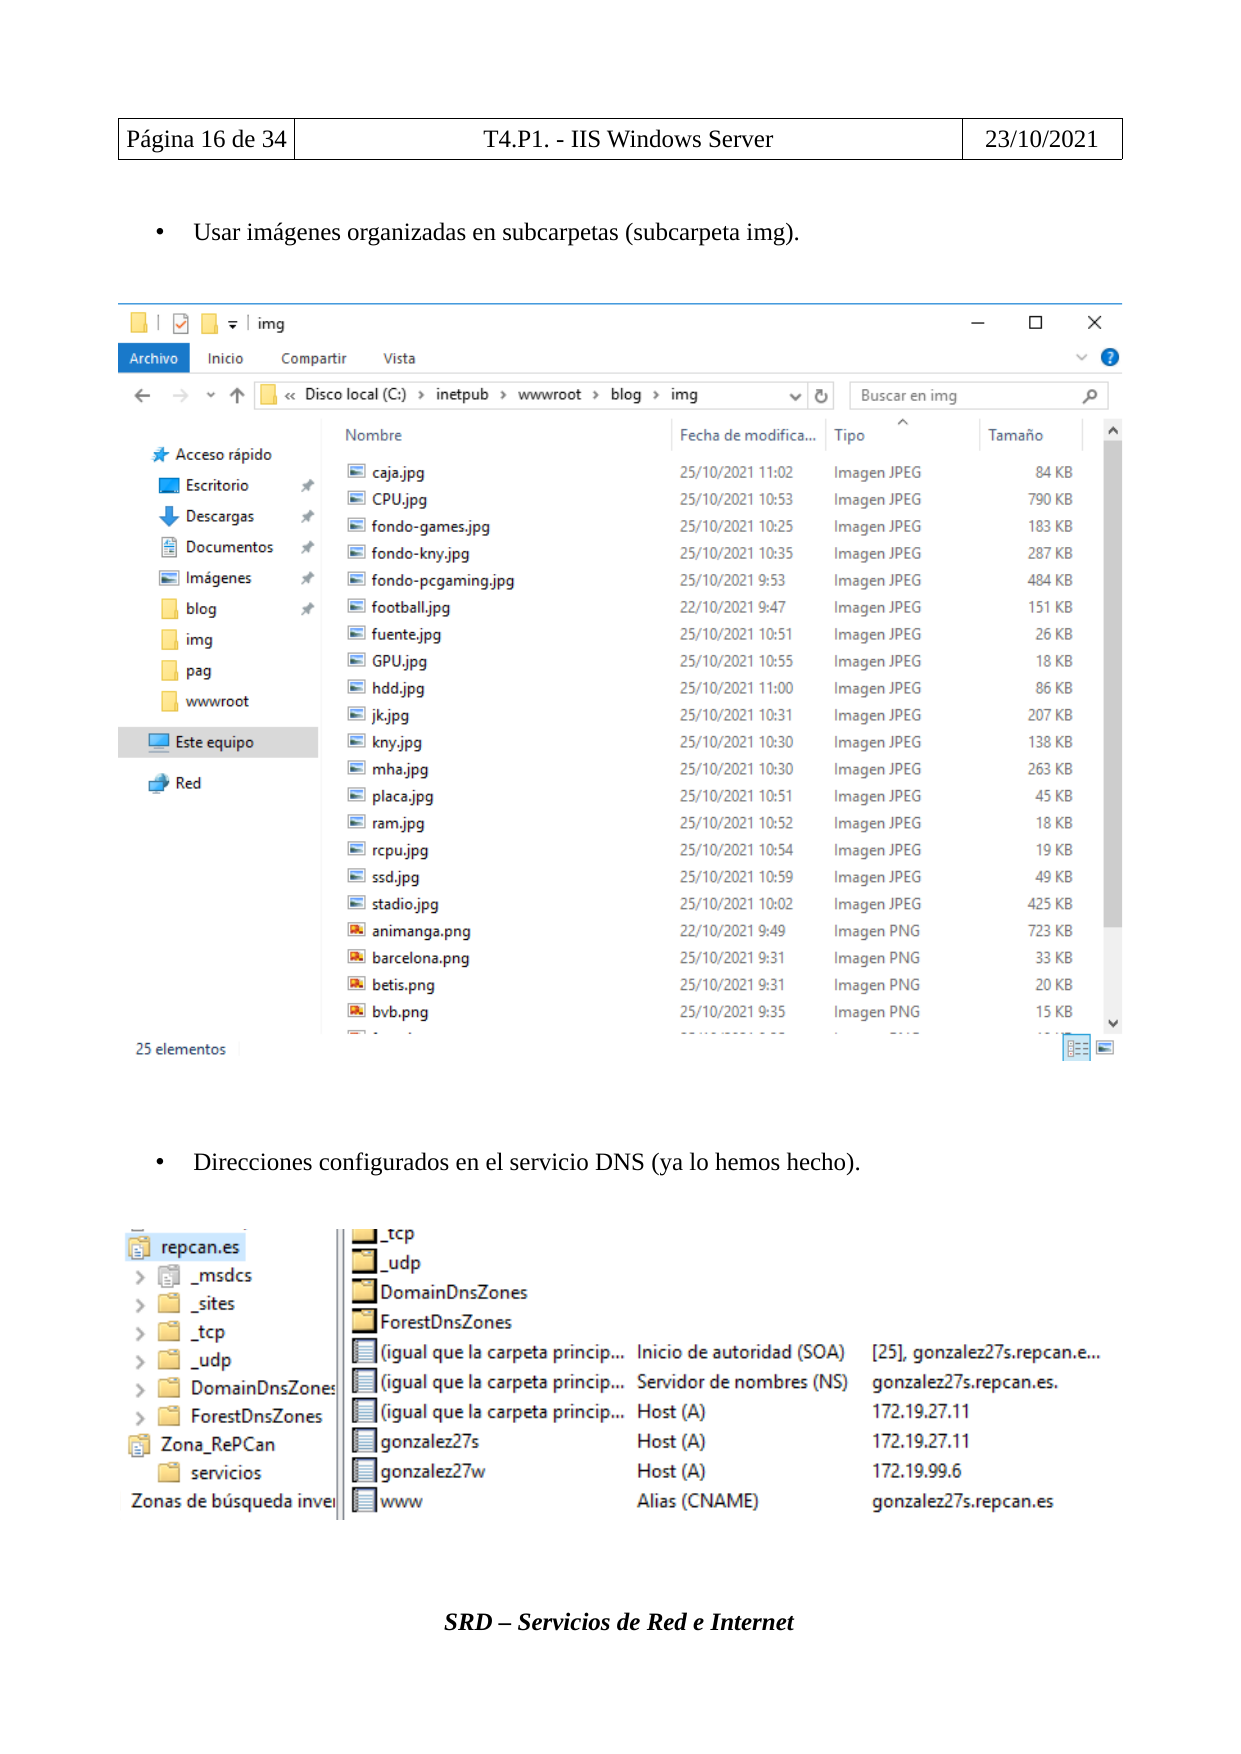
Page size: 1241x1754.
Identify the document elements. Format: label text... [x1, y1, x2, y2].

picture [120, 1229, 1120, 1520]
list Usar imágenes organizadas en subcarpetas (subcarpeta img). [156, 217, 1122, 246]
list Direcciones configurados en el servicio DNS (ya lo hemos hecho). [156, 1147, 1122, 1176]
picture [118, 303, 1123, 1061]
